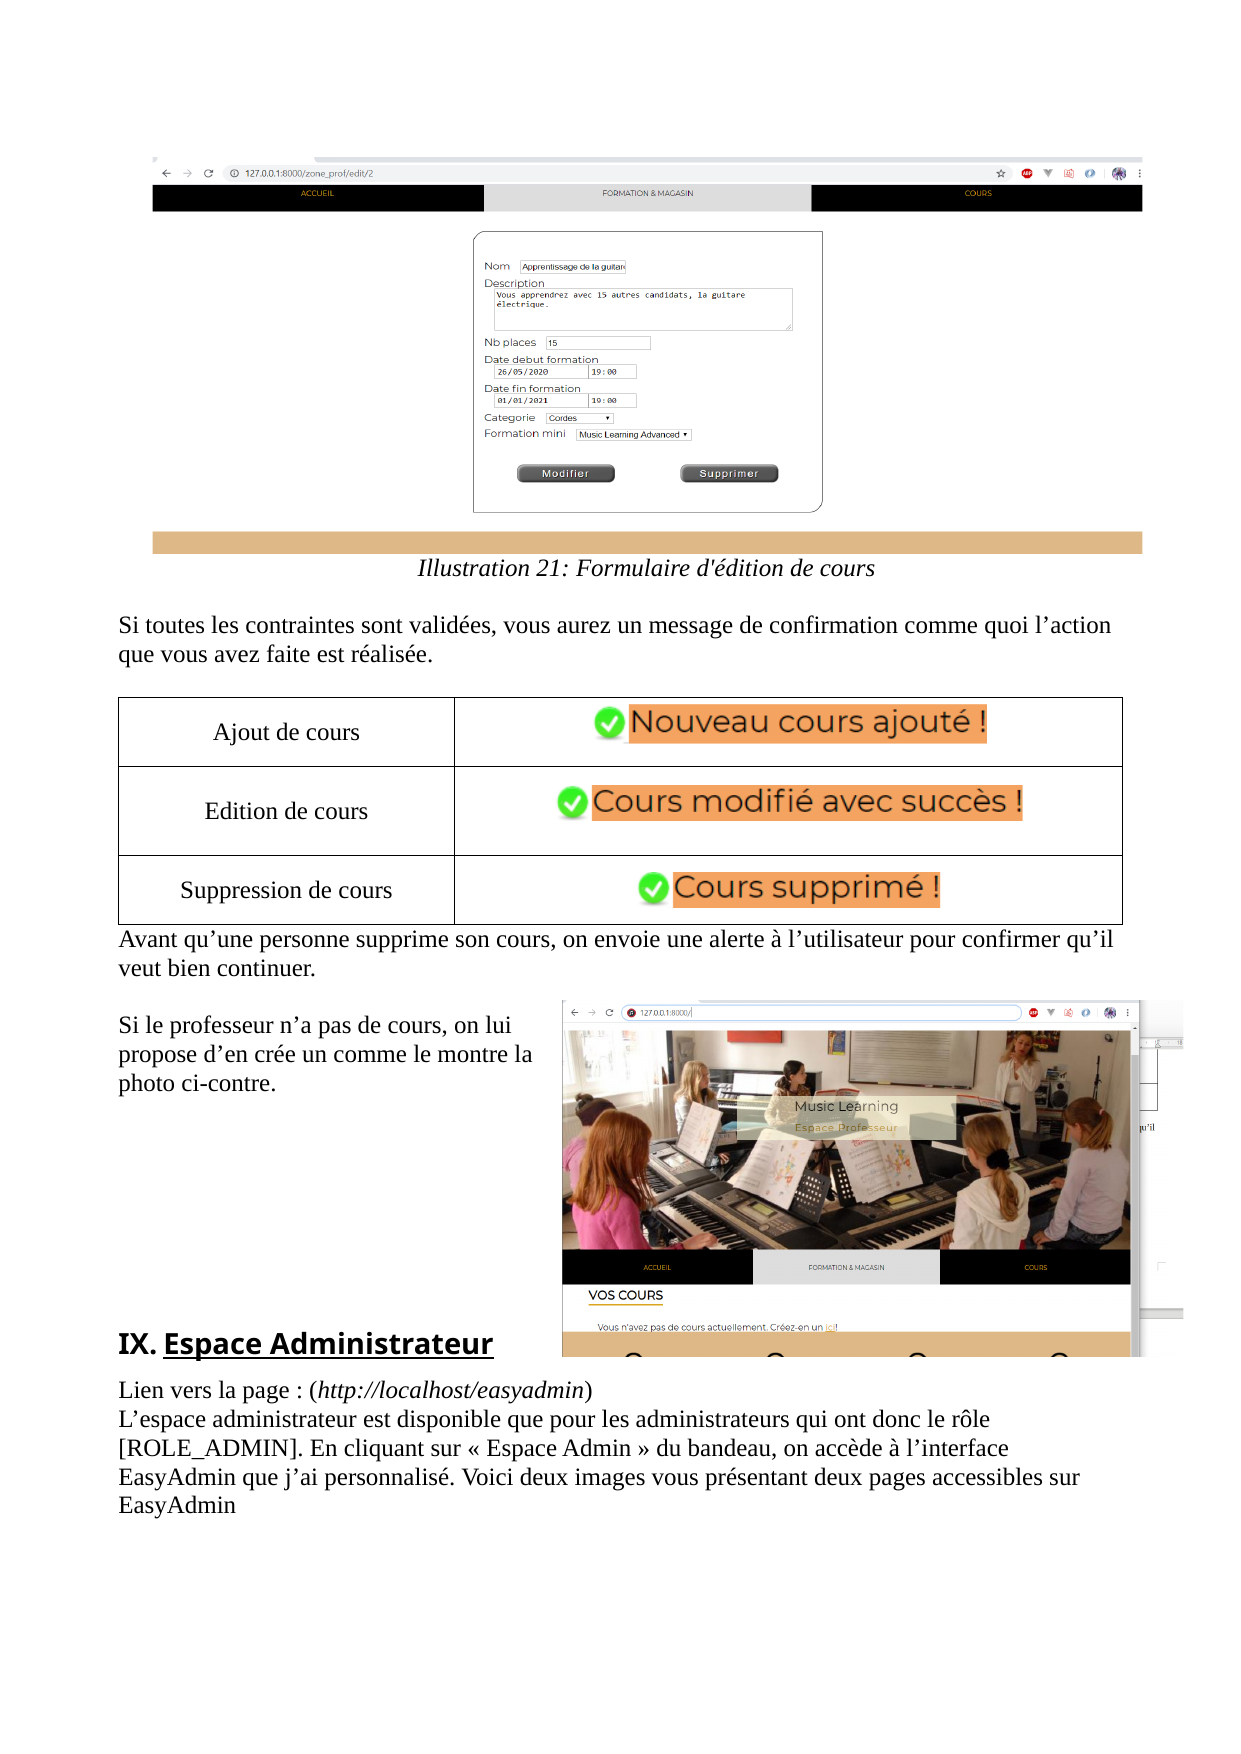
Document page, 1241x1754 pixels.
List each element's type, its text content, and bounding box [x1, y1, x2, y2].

picture [152, 157, 1143, 554]
table_header [455, 698, 1122, 766]
text Si toutes les contraintes sont validées, vous aurez un message de confirmation comme quoi l’action que vous avez faite est réalisée. [118, 611, 1122, 668]
picture [552, 785, 1024, 821]
table_cell Edition de cours [119, 767, 454, 855]
table_cell [455, 767, 1122, 855]
text Avant qu’une personne supprime son cours, on envoie une alerte à l’utilisateur pour confirmer qu’il veut bien continuer. [118, 925, 1122, 982]
subtitle Espace Administrateur [118, 1323, 1122, 1363]
table_cell Suppression de cours [119, 856, 454, 924]
table_header Ajout de cours [119, 698, 454, 766]
picture [589, 703, 987, 745]
text Si le professeur n’a pas de cours, on lui propose d’en crée un comme le montre la photo ci-contre. [118, 1011, 562, 1097]
picture [633, 872, 944, 908]
text L’espace administrateur est disponible que pour les administrateurs qui ont donc le rôle [ROLE_ADMIN]. En cliquant sur « Espace Admin » du bandeau, on accède à l’interface EasyAdmin que j’ai personnalisé. Voici deux images vous présentant deux pages accessibles sur EasyAdmin [118, 1404, 1122, 1519]
table_cell [455, 856, 1122, 924]
text Illustration 21: Formulaire d'édition de cours [152, 554, 1143, 582]
text Lien vers la page : (http://localhost/easyadmin) [118, 1375, 1122, 1404]
picture [562, 1000, 1184, 1357]
